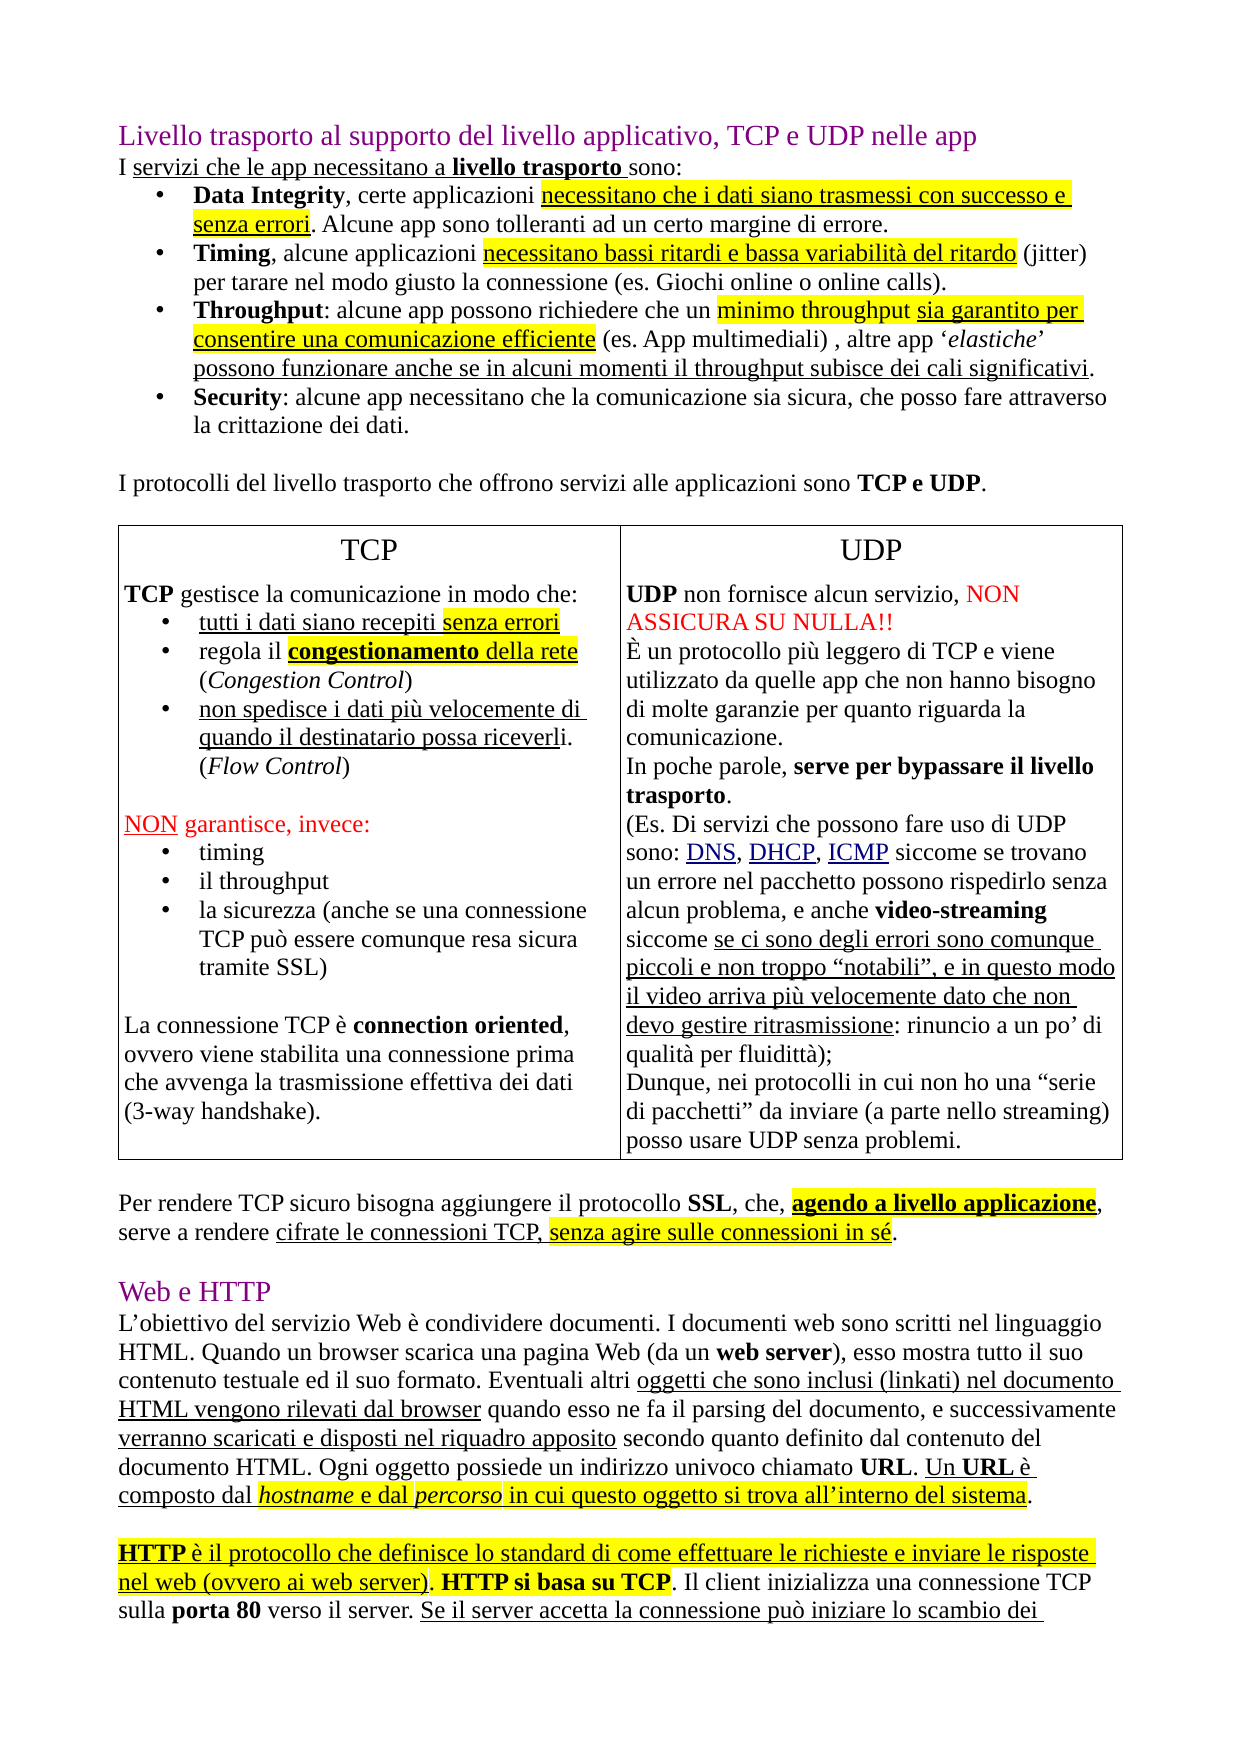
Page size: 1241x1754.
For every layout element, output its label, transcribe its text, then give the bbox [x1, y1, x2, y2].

table_header TCP [119, 526, 620, 573]
list Throughput: alcune app possono richiedere che un minimo throughput sia garantito per consentire una comunicazione efficiente (es. App multimediali) , altre app ‘elastiche’ possono funzionare anche se in alcuni momenti il throughput subisce dei cali significativi. [156, 295, 1122, 382]
text I protocolli del livello trasporto che offrono servizi alle applicazioni sono TCP e UDP. [118, 468, 1122, 497]
table_header UDP [621, 526, 1122, 573]
text HTTP è il protocollo che definisce lo standard di come effettuare le richieste e inviare le risposte nel web (ovvero ai web server). HTTP si basa su TCP. Il client inizializza una connessione TCP sulla porta 80 verso il server. Se il server accetta la connessione può iniziare lo scambio dei [118, 1538, 1122, 1624]
text L’obiettivo del servizio Web è condividere documenti. I documenti web sono scritti nel linguaggio HTML. Quando un browser scarica una pagina Web (da un web server), esso mostra tutto il suo contenuto testuale ed il suo formato. Eventuali altri oggetti che sono inclusi (linkati) nel documento HTML vengono rilevati dal browser quando esso ne fa il parsing del documento, e successivamente verranno scaricati e disposti nel riquadro apposito secondo quanto definito dal contenuto del documento HTML. Ogni oggetto possiede un indirizzo univoco chiamato URL. Un URL è composto dal hostname e dal percorso in cui questo oggetto si trova all’interno del sistema. [118, 1308, 1122, 1509]
list Security: alcune app necessitano che la comunicazione sia sicura, che posso fare attraverso la crittazione dei dati. [156, 382, 1122, 439]
list Data Integrity, certe applicazioni necessitano che i dati siano trasmessi con successo e senza errori. Alcune app sono tolleranti ad un certo margine di errore. [156, 180, 1122, 238]
table_cell UDP non fornisce alcun servizio, NON ASSICURA SU NULLA!! È un protocollo più leggero di TCP e viene utilizzato da quelle app che non hanno bisogno di molte garanzie per quanto riguarda la comunicazione. In poche parole, serve per bypassare il livello trasporto. (Es. Di servizi che possono fare uso di UDP sono: DNS, DHCP, ICMP siccome se trovano un errore nel pacchetto possono rispedirlo senza alcun problema, e anche video-streaming siccome se ci sono degli errori sono comunque piccoli e non troppo “notabili”, e in questo modo il video arriva più velocemente dato che non devo gestire ritrasmissione: rinuncio a un po’ di qualità per fluidittà); Dunque, nei protocolli in cui non ho una “serie di pacchetti” da inviare (a parte nello streaming) posso usare UDP senza problemi. [621, 573, 1122, 1159]
table_cell TCP gestisce la comunicazione in modo che: tutti i dati siano recepiti senza errori regola il congestionamento della rete (Congestion Control) non spedisce i dati più velocemente di quando il destinatario possa riceverli. (Flow Control) NON garantisce, invece: timing il throughput la sicurezza (anche se una connessione TCP può essere comunque resa sicura tramite SSL) La connessione TCP è connection oriented, ovvero viene stabilita una connessione prima che avvenga la trasmissione effettiva dei dati (3-way handshake). [119, 573, 620, 1159]
list Timing, alcune applicazioni necessitano bassi ritardi e bassa variabilità del ritardo (jitter) per tarare nel modo giusto la connessione (es. Giochi online o online calls). [156, 238, 1122, 295]
text Web e HTTP [118, 1274, 1122, 1308]
text Livello trasporto al supporto del livello applicativo, TCP e UDP nelle app [118, 118, 1122, 152]
text I servizi che le app necessitano a livello trasporto sono: [118, 152, 1122, 180]
text Per rendere TCP sicuro bisogna aggiungere il protocollo SSL, che, agendo a livello applicazione, serve a rendere cifrate le connessioni TCP, senza agire sulle connessioni in sé. [118, 1188, 1122, 1246]
